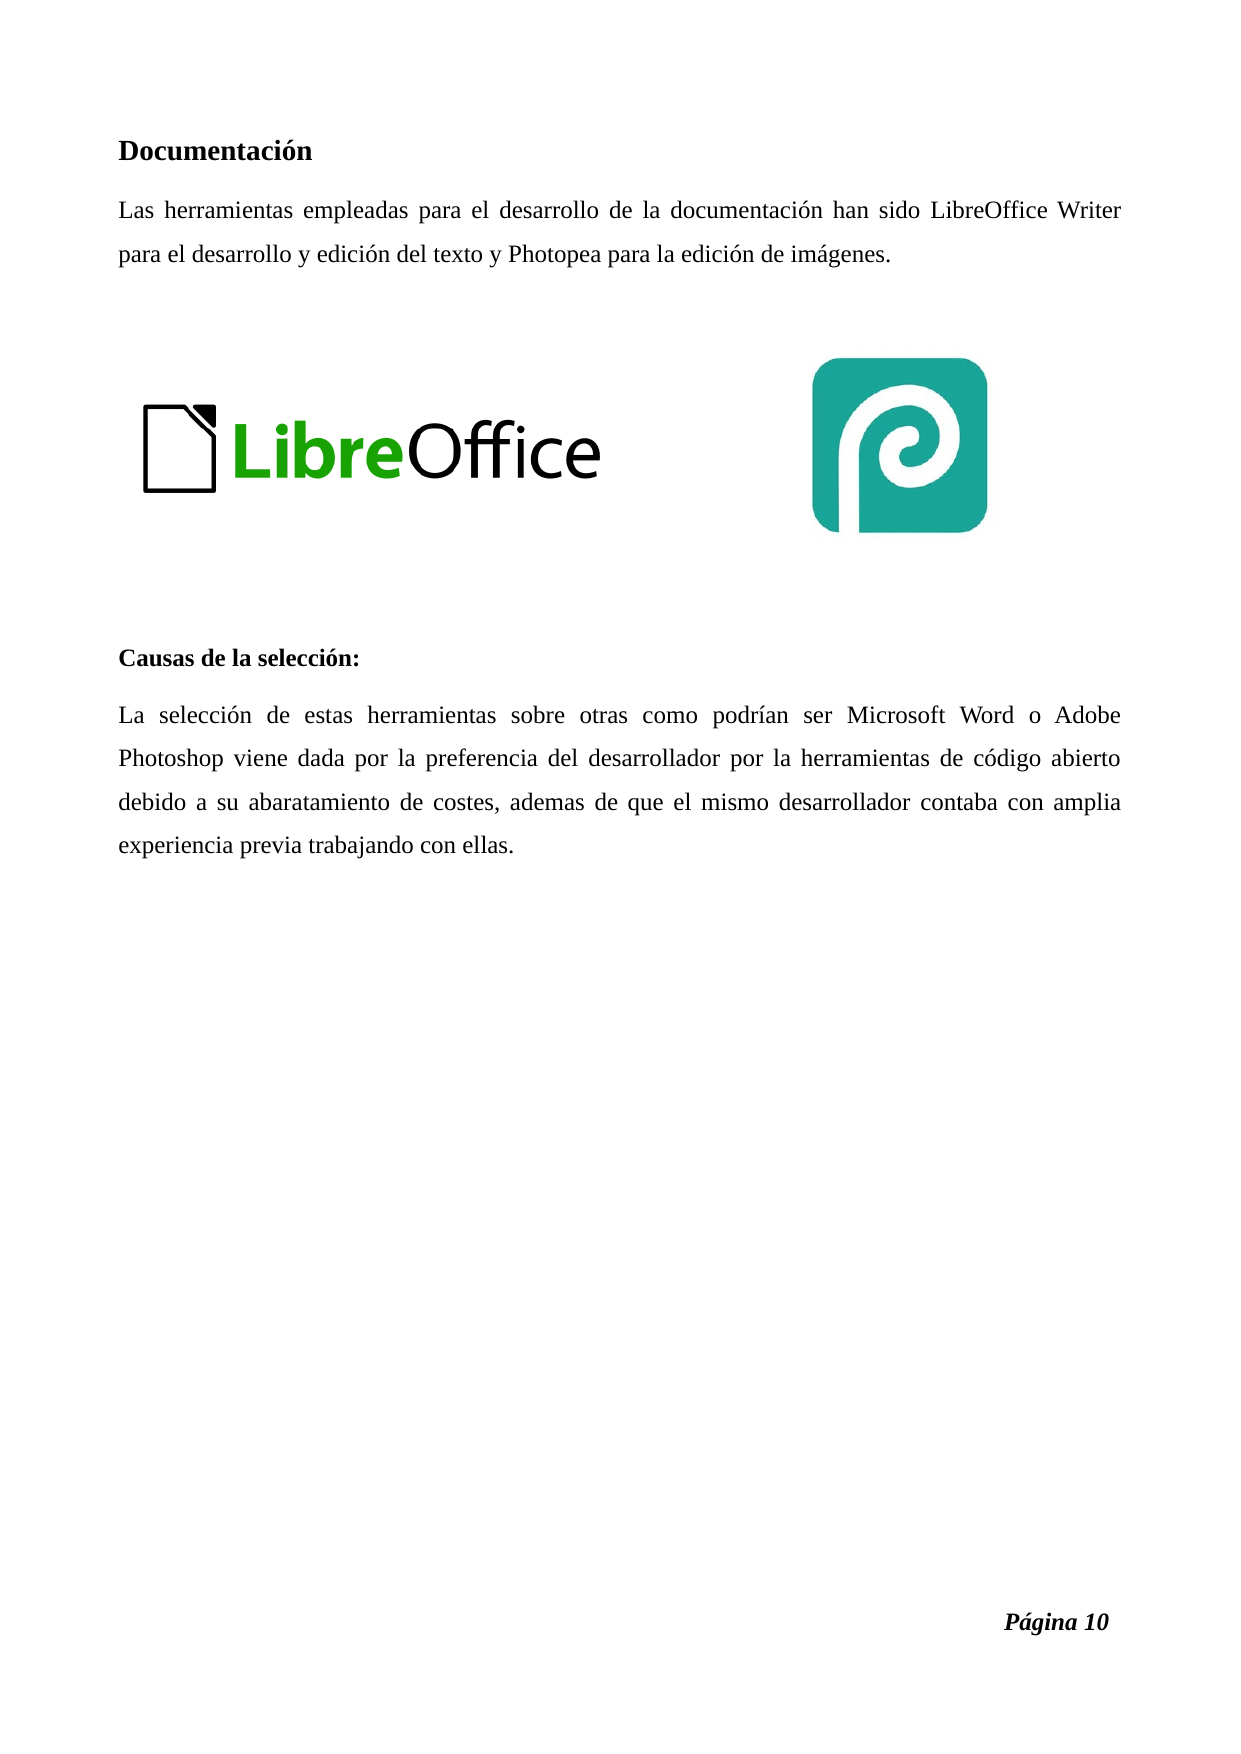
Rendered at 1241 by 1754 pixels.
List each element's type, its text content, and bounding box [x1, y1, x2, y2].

picture [726, 314, 1074, 576]
subtitle Documentación [118, 133, 1122, 166]
text Causas de la selección: [118, 643, 1122, 671]
text La selección de estas herramientas sobre otras como podrían ser Microsoft Word o Adobe Photoshop viene dada por la preferencia del desarrollador por la herramientas de código abierto debido a su abaratamiento de costes, ademas de que el mismo desarrollador contaba con amplia experiencia previa trabajando con ellas. [118, 700, 1122, 858]
picture [122, 322, 618, 571]
text Las herramientas empleadas para el desarrollo de la documentación han sido LibreOffice Writer para el desarrollo y edición del texto y Photopea para la edición de imágenes. [118, 196, 1122, 267]
